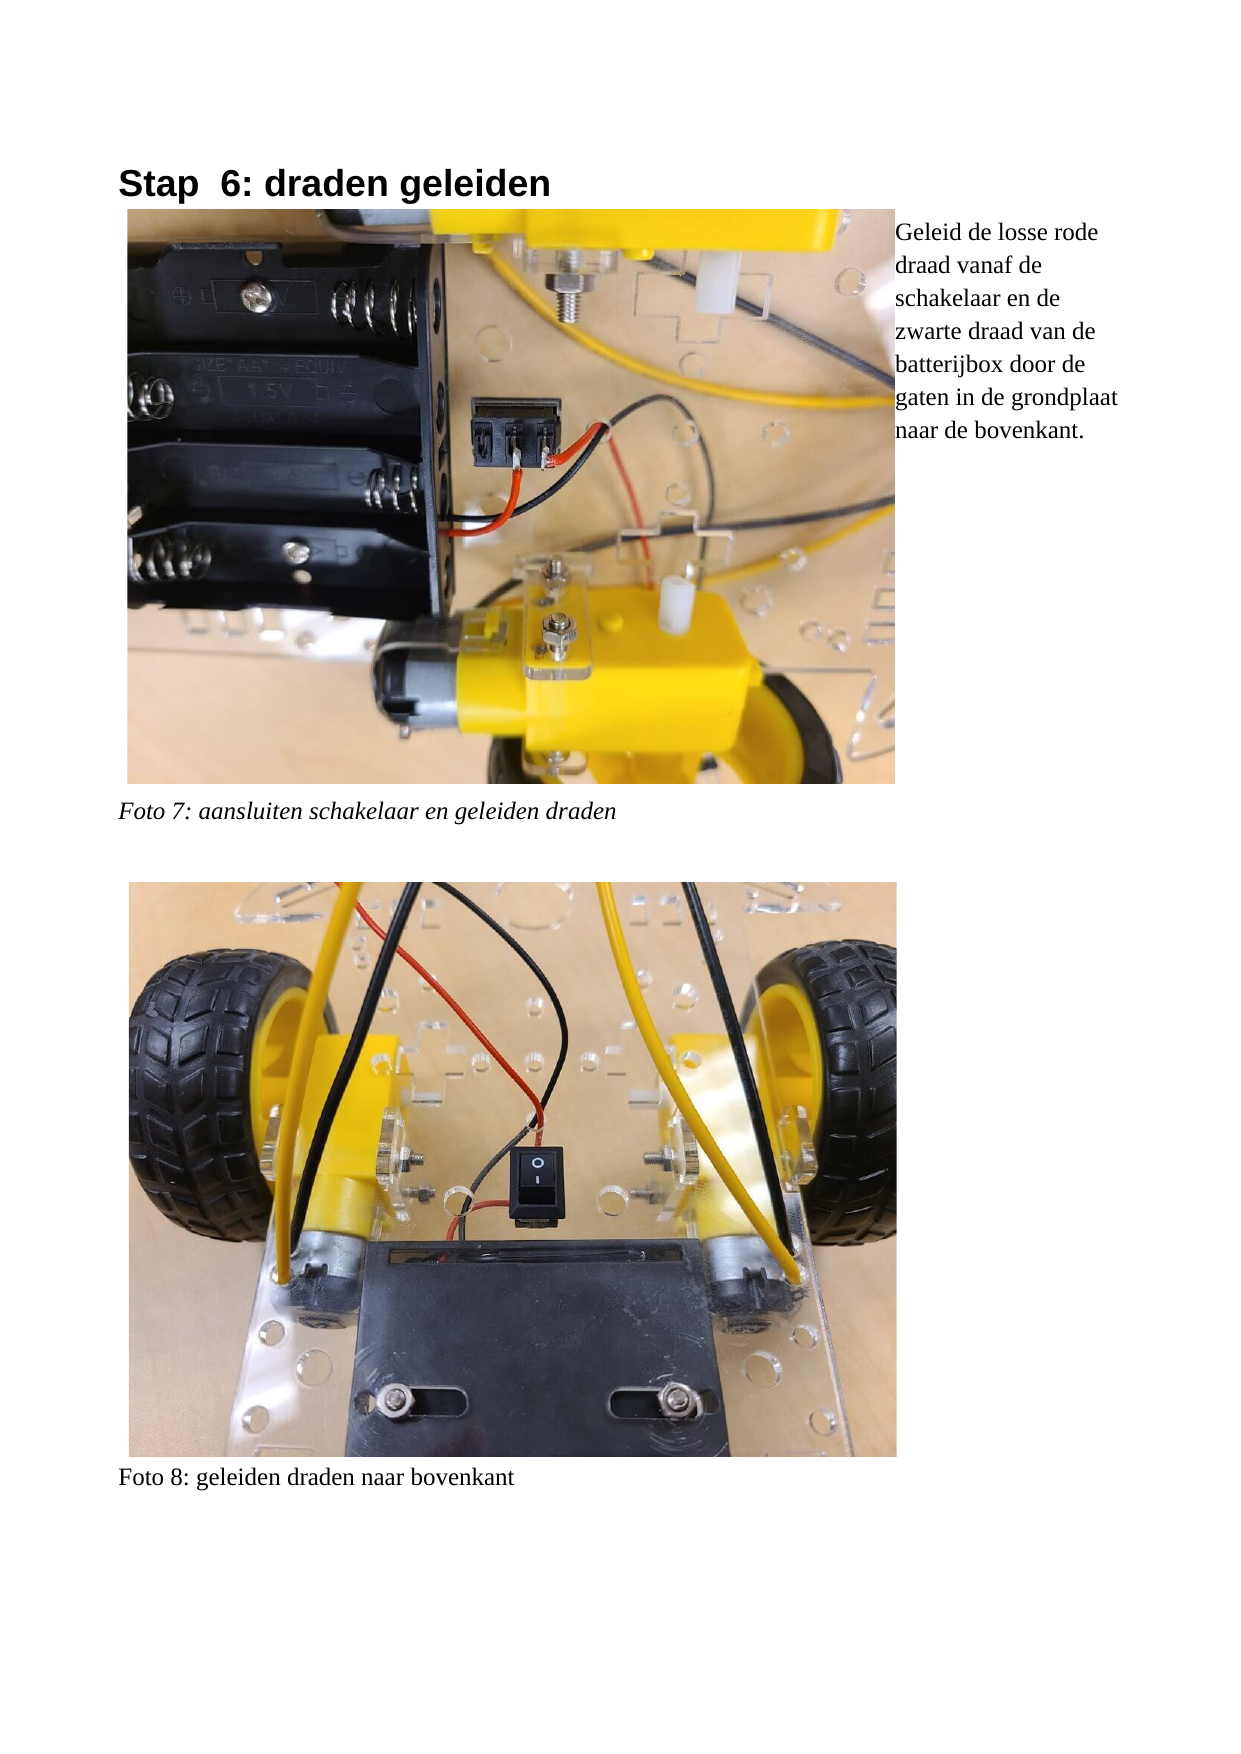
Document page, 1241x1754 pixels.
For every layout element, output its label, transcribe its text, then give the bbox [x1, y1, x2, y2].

subtitle Stap 6: draden geleiden [118, 161, 1122, 204]
text Foto 7: aansluiten schakelaar en geleiden draden [118, 796, 1122, 824]
picture [128, 882, 897, 1457]
text Geleid de losse rode draad vanaf de schakelaar en de zwarte draad van de batterijbox door de gaten in de grondplaat naar de bovenkant. [895, 217, 1122, 444]
picture [127, 209, 895, 784]
text Foto 8: geleiden draden naar bovenkant [118, 1462, 1122, 1491]
